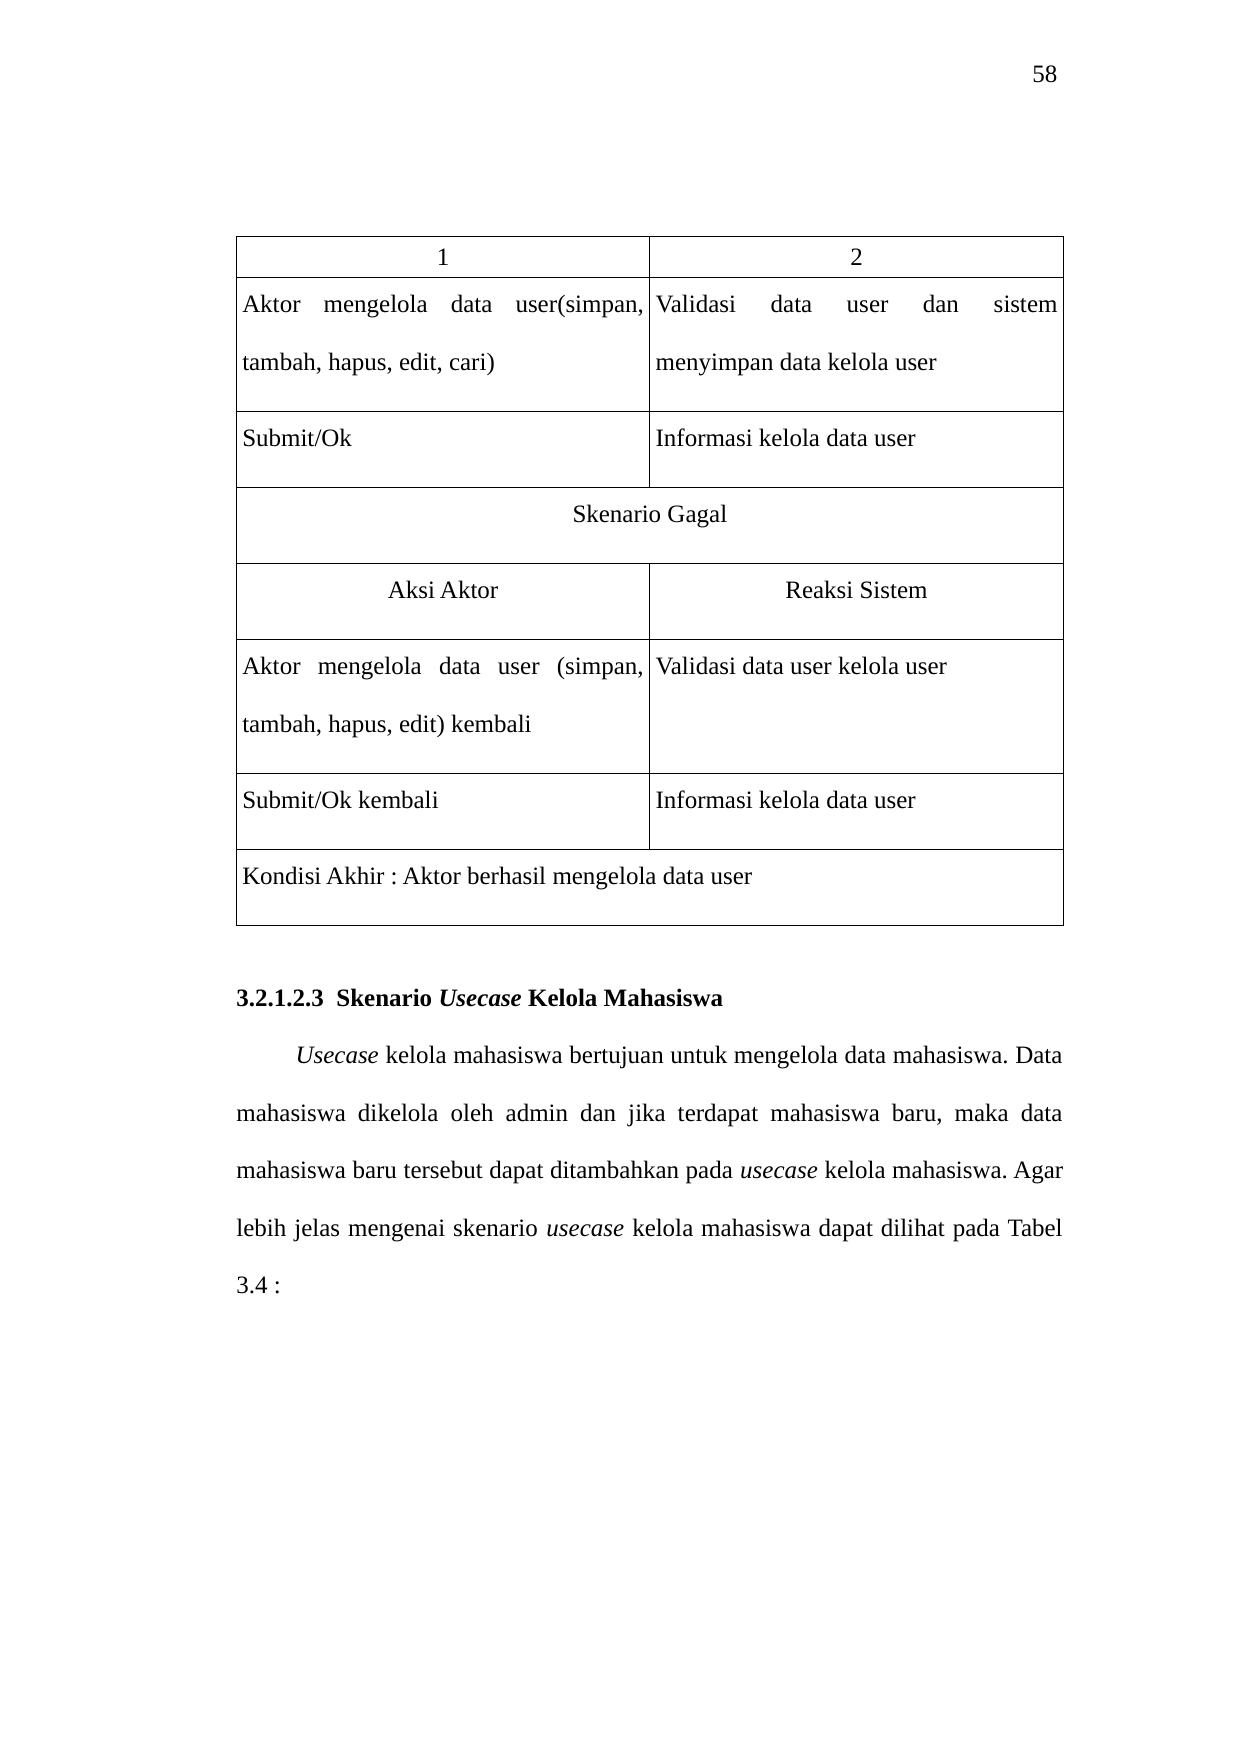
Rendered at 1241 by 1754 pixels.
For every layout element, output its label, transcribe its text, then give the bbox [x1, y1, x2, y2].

table_cell Informasi kelola data user [650, 412, 1063, 487]
table_cell Skenario Gagal [237, 488, 1063, 563]
table_cell Validasi data user dan sistem menyimpan data kelola user [650, 278, 1063, 411]
table_cell Informasi kelola data user [650, 774, 1063, 849]
table_cell 1 [237, 237, 649, 277]
table_cell Submit/Ok kembali [237, 774, 649, 849]
table_cell Aksi Aktor [237, 564, 649, 639]
table_cell Aktor mengelola data user(simpan, tambah, hapus, edit, cari) [237, 278, 649, 411]
table_cell Validasi data user kelola user [650, 640, 1063, 773]
table_cell Aktor mengelola data user (simpan, tambah, hapus, edit) kembali [237, 640, 649, 773]
table_cell 2 [650, 237, 1063, 277]
subtitle Skenario Usecase Kelola Mahasiswa [236, 983, 1063, 1012]
table_cell Submit/Ok [237, 412, 649, 487]
text Usecase kelola mahasiswa bertujuan untuk mengelola data mahasiswa. Data mahasiswa dikelola oleh admin dan jika terdapat mahasiswa baru, maka data mahasiswa baru tersebut dapat ditambahkan pada usecase kelola mahasiswa. Agar lebih jelas mengenai skenario usecase kelola mahasiswa dapat dilihat pada Tabel 3.4 : [236, 1041, 1063, 1299]
table_cell Kondisi Akhir : Aktor berhasil mengelola data user [237, 850, 1063, 925]
table_cell Reaksi Sistem [650, 564, 1063, 639]
